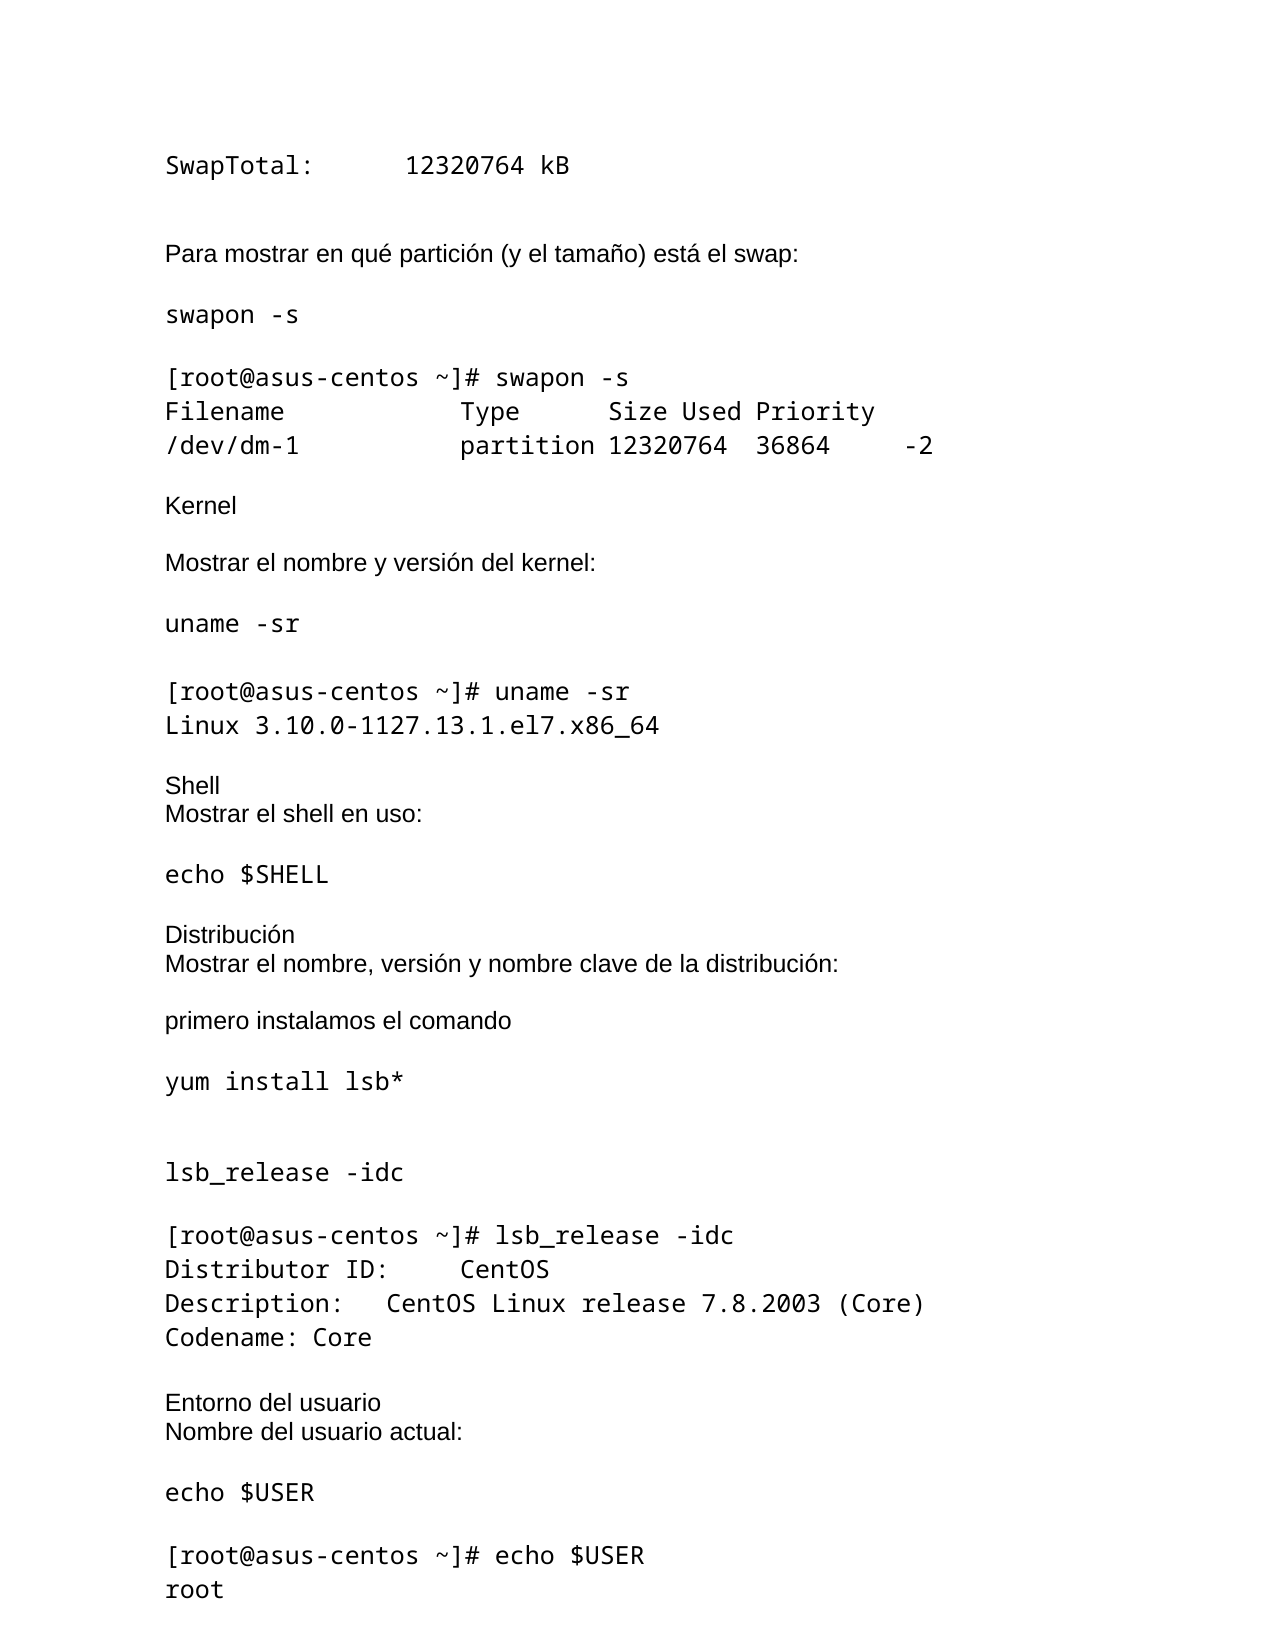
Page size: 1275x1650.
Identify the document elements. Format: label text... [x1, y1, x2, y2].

text uname -sr [164, 606, 1164, 640]
text SwapTotal: 12320764 kB [164, 148, 1164, 182]
text Para mostrar en qué partición (y el tamaño) está el swap: [164, 239, 1164, 268]
text Mostrar el nombre y versión del kernel: [164, 548, 1164, 577]
text lsb_release -idc [164, 1155, 1164, 1189]
text Codename: Core [164, 1320, 1164, 1354]
text primero instalamos el comando [164, 1006, 1164, 1035]
text /dev/dm-1 partition 12320764 36864 -2 [164, 428, 1164, 462]
text Filename Type Size Used Priority [164, 394, 1164, 428]
text [root@asus-centos ~]# uname -sr [164, 674, 1164, 708]
text echo $SHELL [164, 857, 1164, 891]
text [root@asus-centos ~]# lsb_release -idc [164, 1218, 1164, 1252]
text [root@asus-centos ~]# echo $USER [164, 1537, 1164, 1571]
text echo $USER [164, 1474, 1164, 1508]
text Kernel [164, 491, 1164, 519]
text Entorno del usuario [164, 1388, 1164, 1417]
text Distributor ID: CentOS [164, 1252, 1164, 1286]
text root [164, 1571, 1164, 1605]
text [root@asus-centos ~]# swapon -s [164, 360, 1164, 394]
text yum install lsb* [164, 1063, 1164, 1098]
text Nombre del usuario actual: [164, 1417, 1164, 1446]
text Distribución [164, 920, 1164, 948]
text Shell [164, 771, 1164, 799]
text Description: CentOS Linux release 7.8.2003 (Core) [164, 1286, 1164, 1320]
text Mostrar el nombre, versión y nombre clave de la distribución: [164, 948, 1164, 977]
text Linux 3.10.0-1127.13.1.el7.x86_64 [164, 708, 1164, 742]
text swapon -s [164, 297, 1164, 331]
text Mostrar el shell en uso: [164, 799, 1164, 828]
